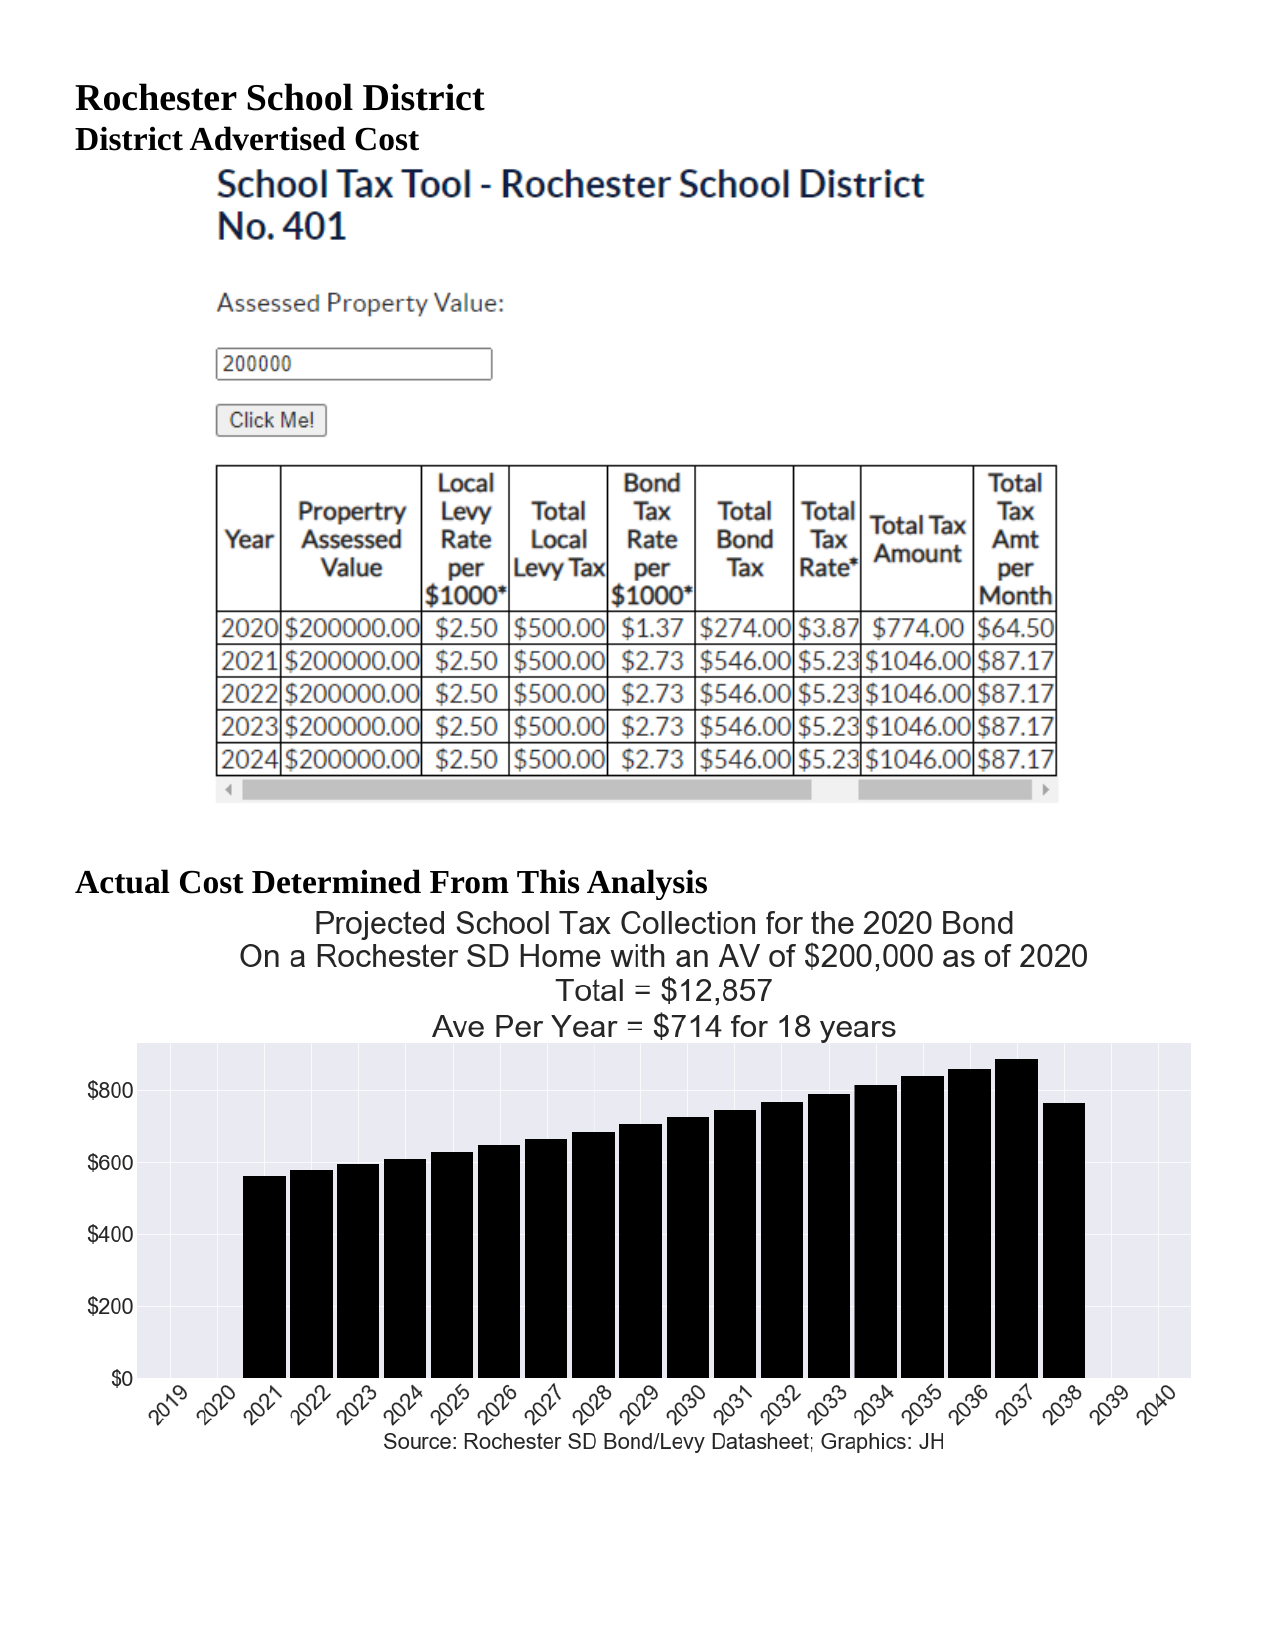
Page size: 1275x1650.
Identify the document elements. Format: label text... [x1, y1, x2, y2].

subtitle Rochester School District [75, 75, 1200, 119]
subtitle Actual Cost Determined From This Analysis [75, 862, 1200, 900]
picture [188, 157, 1087, 822]
picture [75, 900, 1200, 1463]
subtitle District Advertised Cost [75, 119, 1200, 157]
